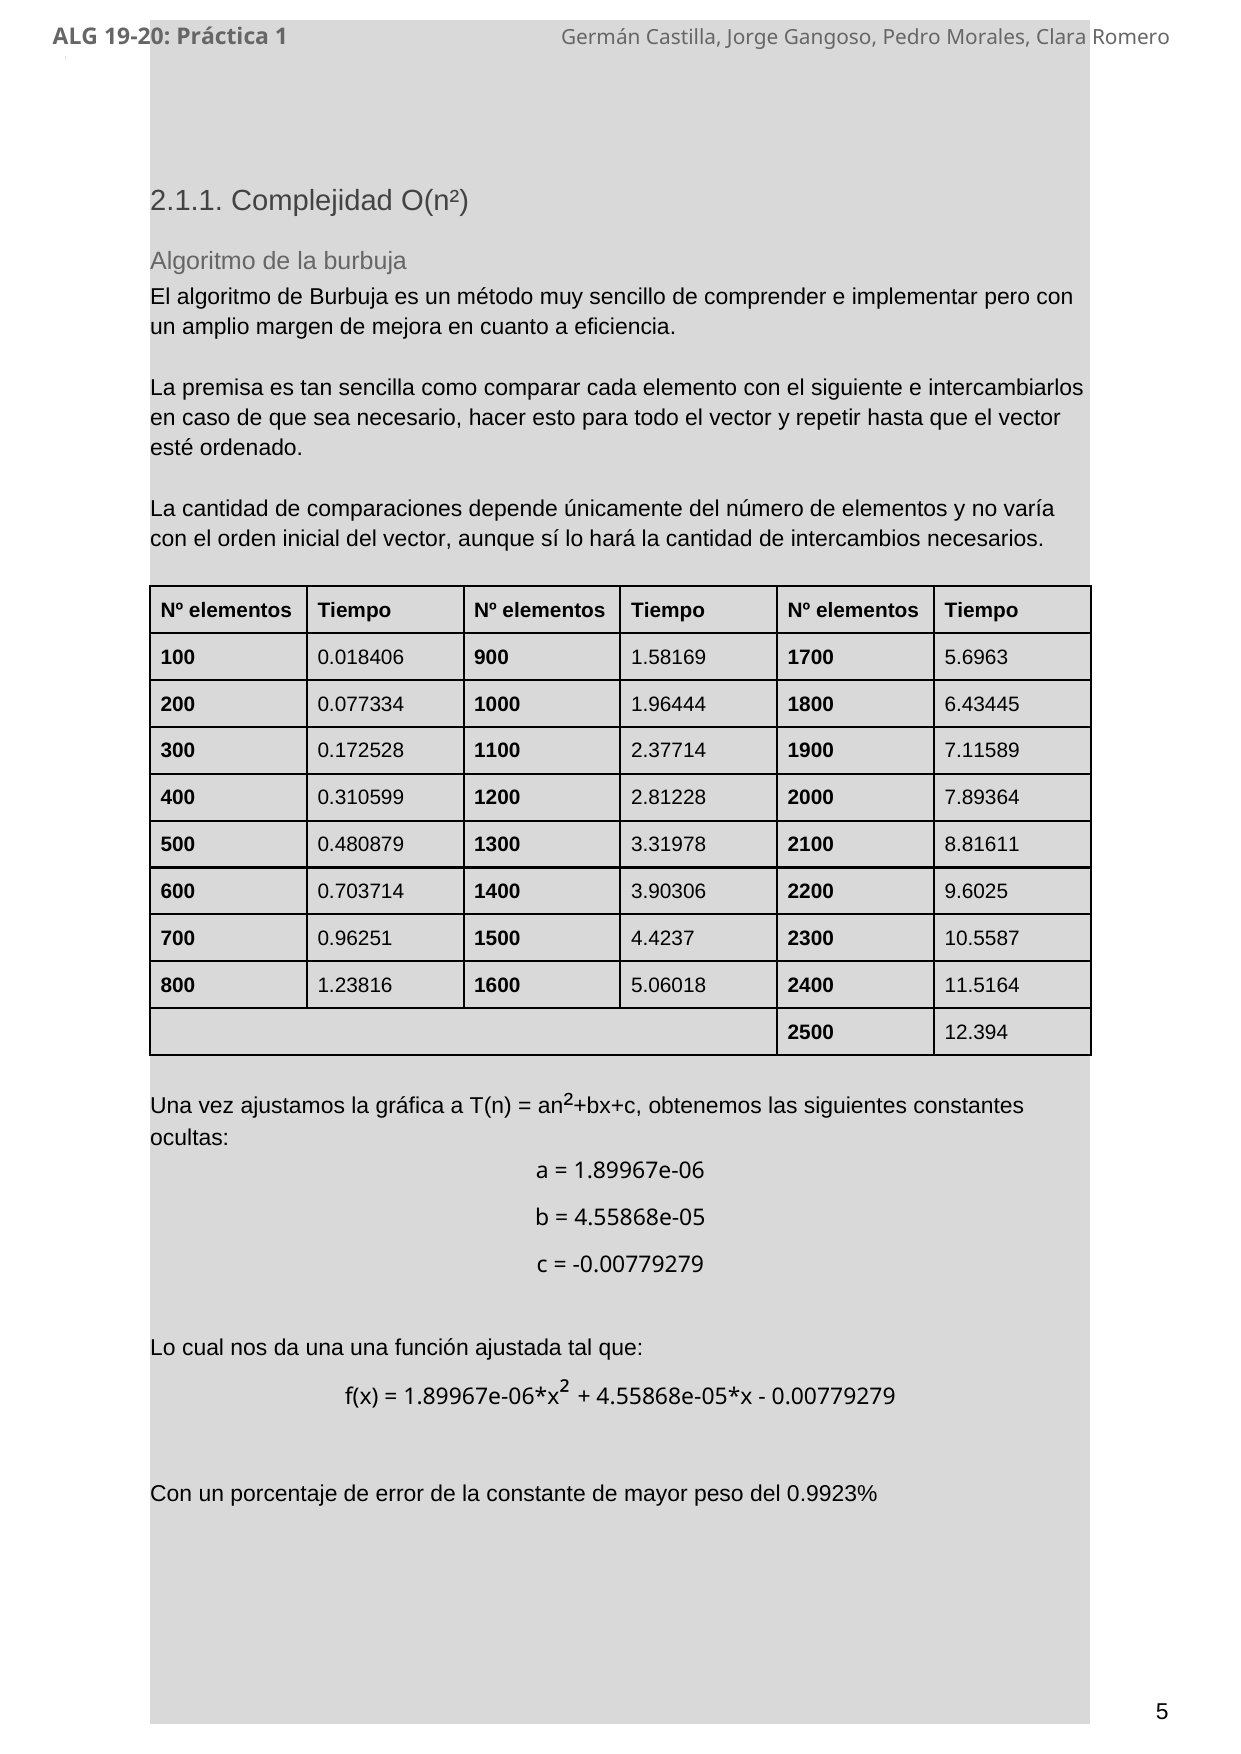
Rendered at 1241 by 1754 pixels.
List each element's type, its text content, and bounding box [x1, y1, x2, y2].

table_header Tiempo [621, 587, 776, 632]
table_cell [151, 1009, 776, 1054]
table_cell 1500 [465, 915, 619, 960]
table_cell 2.81228 [621, 775, 776, 819]
table_cell 500 [151, 822, 306, 866]
table_header Tiempo [308, 587, 463, 632]
table_cell 1.23816 [308, 962, 463, 1007]
table_header Tiempo [935, 587, 1090, 632]
table_cell 0.703714 [308, 869, 463, 913]
table_cell 6.43445 [935, 681, 1090, 726]
text La premisa es tan sencilla como comparar cada elemento con el siguiente e intercambiarlos en caso de que sea necesario, hacer esto para todo el vector y repetir hasta que el vector esté ordenado. [150, 374, 1090, 461]
table_cell 2000 [778, 775, 933, 819]
text El algoritmo de Burbuja es un método muy sencillo de comprender e implementar pero con un amplio margen de mejora en cuanto a eficiencia. [150, 283, 1090, 340]
table_cell 200 [151, 681, 306, 726]
table_cell 1700 [778, 634, 933, 679]
table_cell 1800 [778, 681, 933, 726]
table_cell 1400 [465, 869, 619, 913]
table_cell 2200 [778, 869, 933, 913]
table_cell 1200 [465, 775, 619, 819]
subtitle Algoritmo de la burbuja [150, 246, 1090, 275]
table_cell 3.31978 [621, 822, 776, 866]
table_cell 0.480879 [308, 822, 463, 866]
table_cell 4.4237 [621, 915, 776, 960]
table_cell 300 [151, 728, 306, 773]
table_header Nº elementos [151, 587, 306, 632]
text b = 4.55868e-05 [150, 1201, 1090, 1232]
table_header Nº elementos [778, 587, 933, 632]
text a = 1.89967e-06 [150, 1154, 1090, 1185]
table_cell 1.96444 [621, 681, 776, 726]
table_header Nº elementos [465, 587, 619, 632]
table_cell 100 [151, 634, 306, 679]
table_cell 0.018406 [308, 634, 463, 679]
text Una vez ajustamos la gráfica a T(n) = an²+bx+c, obtenemos las siguientes constantes ocultas: [150, 1086, 1090, 1150]
text La cantidad de comparaciones depende únicamente del número de elementos y no varía con el orden inicial del vector, aunque sí lo hará la cantidad de intercambios necesarios. [150, 494, 1090, 551]
table_cell 8.81611 [935, 822, 1090, 866]
subtitle 2.1.1. Complejidad O(n²) [150, 183, 1090, 217]
table_cell 12.394 [935, 1009, 1090, 1054]
table_cell 800 [151, 962, 306, 1007]
table_cell 2500 [778, 1009, 933, 1054]
table_cell 7.89364 [935, 775, 1090, 819]
table_cell 0.96251 [308, 915, 463, 960]
table_cell 0.310599 [308, 775, 463, 819]
table_cell 1.58169 [621, 634, 776, 679]
table_cell 5.06018 [621, 962, 776, 1007]
table_cell 9.6025 [935, 869, 1090, 913]
table_cell 0.077334 [308, 681, 463, 726]
table_cell 0.172528 [308, 728, 463, 773]
table_cell 2400 [778, 962, 933, 1007]
table_cell 700 [151, 915, 306, 960]
table_cell 600 [151, 869, 306, 913]
table_cell 1900 [778, 728, 933, 773]
table_cell 10.5587 [935, 915, 1090, 960]
table_cell 2.37714 [621, 728, 776, 773]
table_cell 5.6963 [935, 634, 1090, 679]
table_cell 2300 [778, 915, 933, 960]
table_cell 11.5164 [935, 962, 1090, 1007]
table_cell 1000 [465, 681, 619, 726]
table_cell 7.11589 [935, 728, 1090, 773]
table_cell 3.90306 [621, 869, 776, 913]
table_cell 1600 [465, 962, 619, 1007]
table_cell 1100 [465, 728, 619, 773]
text Con un porcentaje de error de la constante de mayor peso del 0.9923% [150, 1480, 1090, 1506]
table_cell 400 [151, 775, 306, 819]
table_cell 900 [465, 634, 619, 679]
table_cell 1300 [465, 822, 619, 866]
table_cell 2100 [778, 822, 933, 866]
text c = -0.00779279 [150, 1248, 1090, 1279]
text Lo cual nos da una una función ajustada tal que: [150, 1334, 1090, 1360]
text f(x) = 1.89967e-06*x² + 4.55868e-05*x - 0.00779279 [150, 1373, 1090, 1413]
